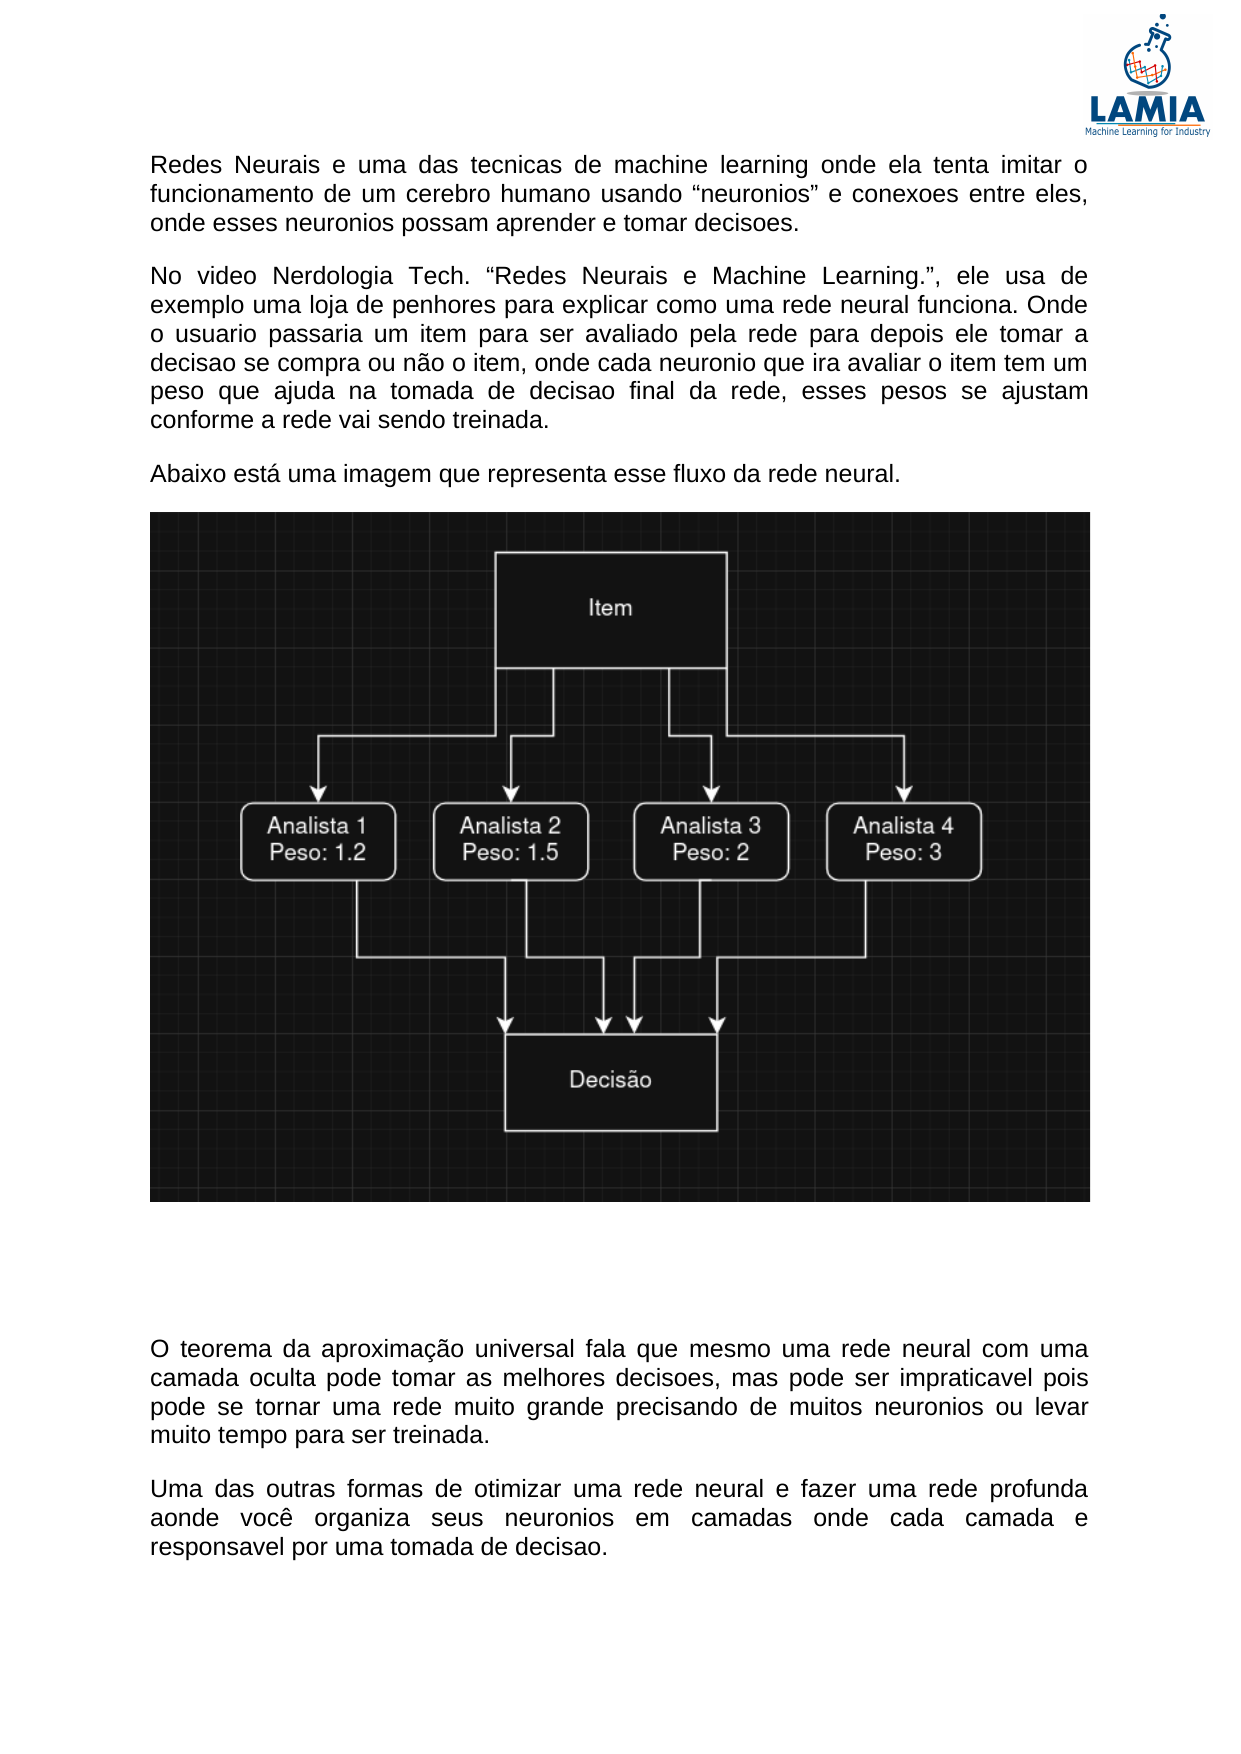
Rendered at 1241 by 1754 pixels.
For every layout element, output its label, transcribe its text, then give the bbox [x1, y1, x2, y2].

text Abaixo está uma imagem que representa esse fluxo da rede neural. [150, 459, 1090, 487]
picture [150, 512, 1091, 1202]
picture [1082, 14, 1214, 140]
text Redes Neurais e uma das tecnicas de machine learning onde ela tenta imitar o funcionamento de um cerebro humano usando “neuronios” e conexoes entre eles, onde esses neuronios possam aprender e tomar decisoes. [150, 150, 1090, 236]
text No video Nerdologia Tech. “Redes Neurais e Machine Learning.”, ele usa de exemplo uma loja de penhores para explicar como uma rede neural funciona. Onde o usuario passaria um item para ser avaliado pela rede para depois ele tomar a decisao se compra ou não o item, onde cada neuronio que ira avaliar o item tem um peso que ajuda na tomada de decisao final da rede, esses pesos se ajustam conforme a rede vai sendo treinada. [150, 261, 1090, 434]
text O teorema da aproximação universal fala que mesmo uma rede neural com uma camada oculta pode tomar as melhores decisoes, mas pode ser impraticavel pois pode se tornar uma rede muito grande precisando de muitos neuronios ou levar muito tempo para ser treinada. [150, 1334, 1090, 1449]
text Uma das outras formas de otimizar uma rede neural e fazer uma rede profunda aonde você organiza seus neuronios em camadas onde cada camada e responsavel por uma tomada de decisao. [150, 1474, 1090, 1560]
